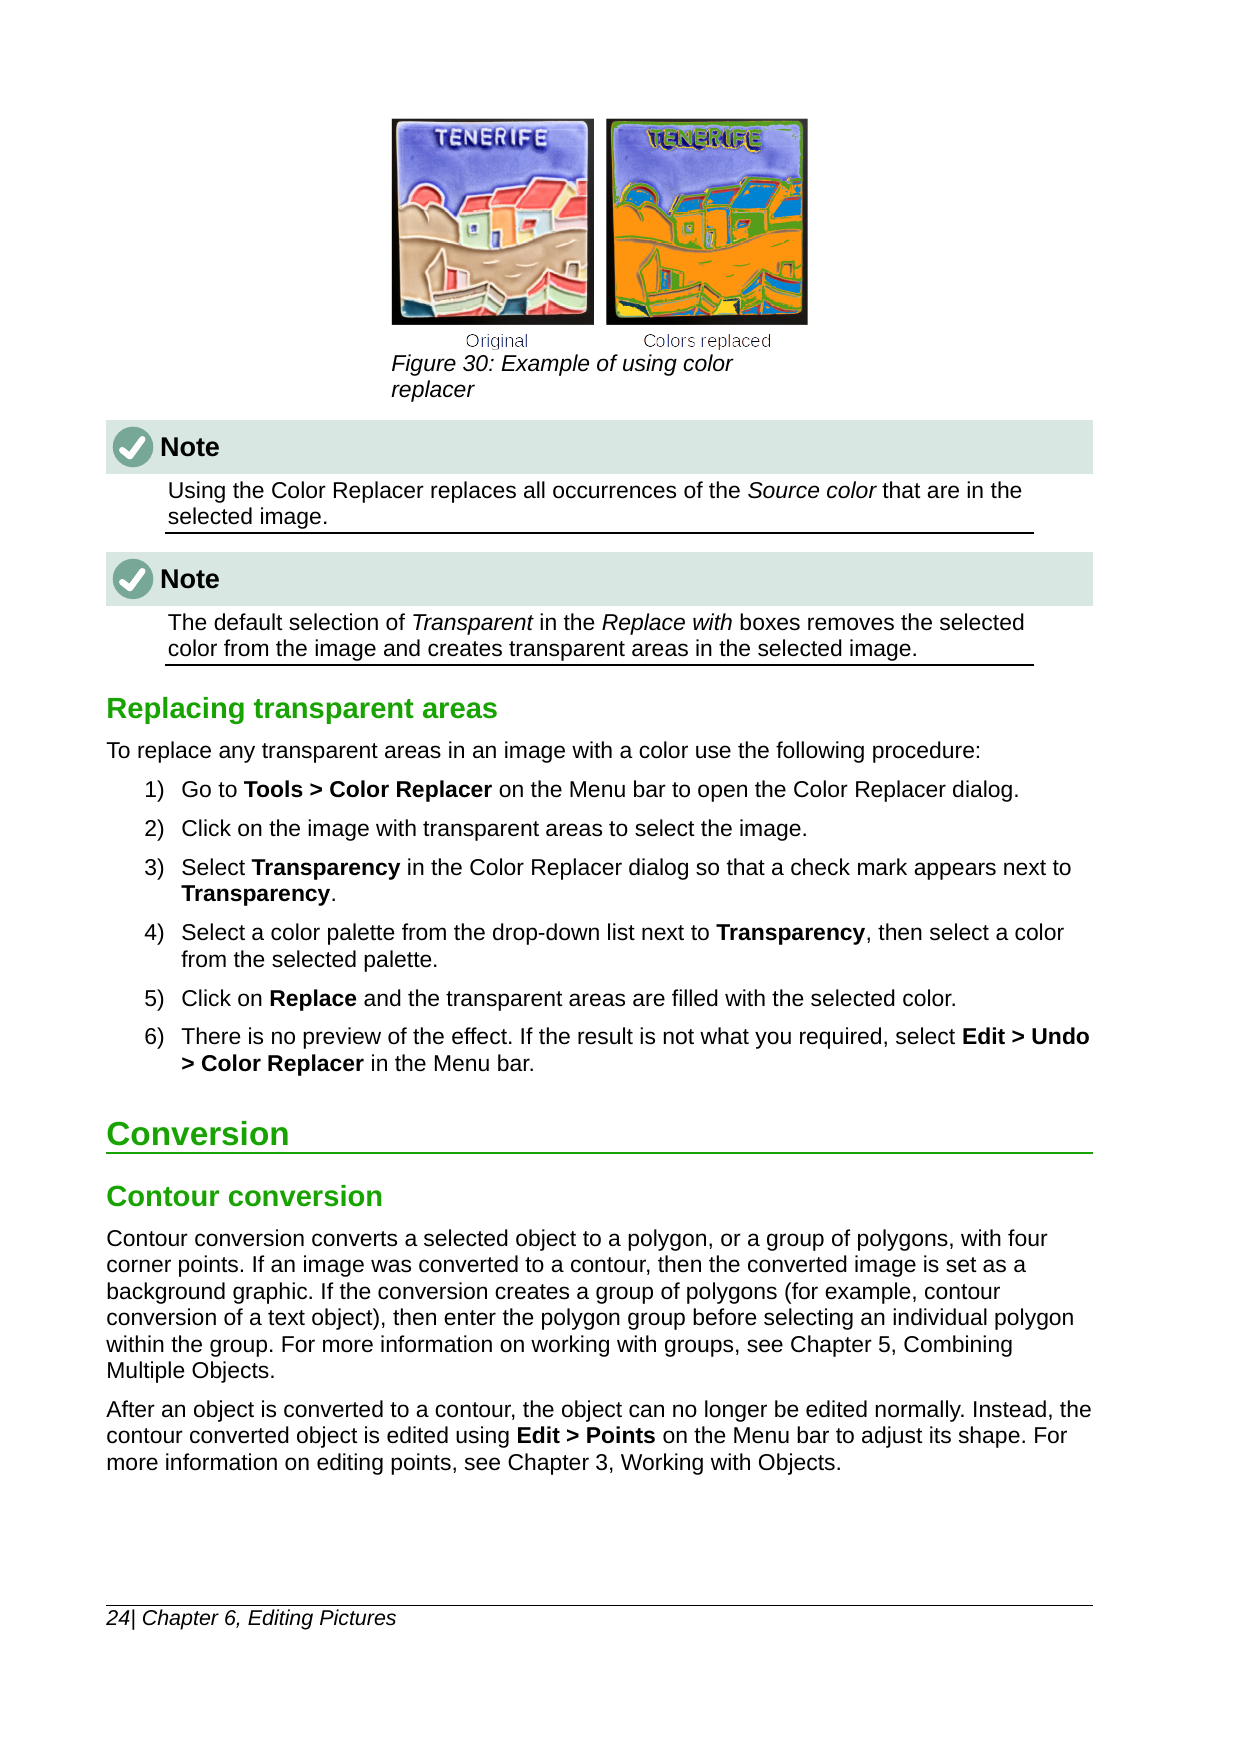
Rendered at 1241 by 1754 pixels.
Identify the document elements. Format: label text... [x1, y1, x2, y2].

text To replace any transparent areas in an image with a color use the following procedure: [106, 737, 1093, 764]
list Go to Tools > Color Replacer on the Menu bar to open the Color Replacer dialog. [164, 776, 1093, 803]
text After an object is converted to a contour, the object can no longer be edited normally. Instead, the contour converted object is edited using Edit > Points on the Menu bar to adjust its shape. For more information on editing points, see Chapter 3, Working with Objects. [106, 1396, 1093, 1475]
text The default selection of Transparent in the Replace with boxes removes the selected color from the image and creates transparent areas in the selected image. [164, 606, 1034, 666]
list Select a color palette from the drop-down list next to Transparency, then select a color from the selected palette. [164, 919, 1093, 972]
subtitle Note [106, 420, 1093, 474]
subtitle Contour conversion [106, 1179, 1093, 1213]
text Using the Color Replacer replaces all occurrences of the Source color that are in the selected image. [164, 474, 1034, 534]
list Select Transparency in the Color Replacer dialog so that a check mark appears next to Transparency. [164, 854, 1093, 907]
list There is no preview of the effect. If the result is not what you required, select Edit > Undo > Color Replacer in the Menu bar. [164, 1023, 1093, 1076]
text Contour conversion converts a selected object to a polygon, or a group of polygons, with four corner points. If an image was converted to a contour, then the converted image is set as a background graphic. If the conversion creates a group of polygons (for example, contour conversion of a text object), then enter the polygon group before selecting an individual polygon within the group. For more information on working with groups, see Chapter 5, Combining Multiple Objects. [106, 1225, 1093, 1383]
text Figure 30: Example of using color replacer [391, 350, 808, 402]
list Click on the image with transparent areas to select the image. [164, 815, 1093, 842]
subtitle Replacing transparent areas [106, 691, 1093, 725]
picture [391, 118, 808, 350]
subtitle Conversion [106, 1113, 1093, 1152]
list Click on Replace and the transparent areas are filled with the selected color. [164, 984, 1093, 1011]
subtitle Note [106, 552, 1093, 606]
